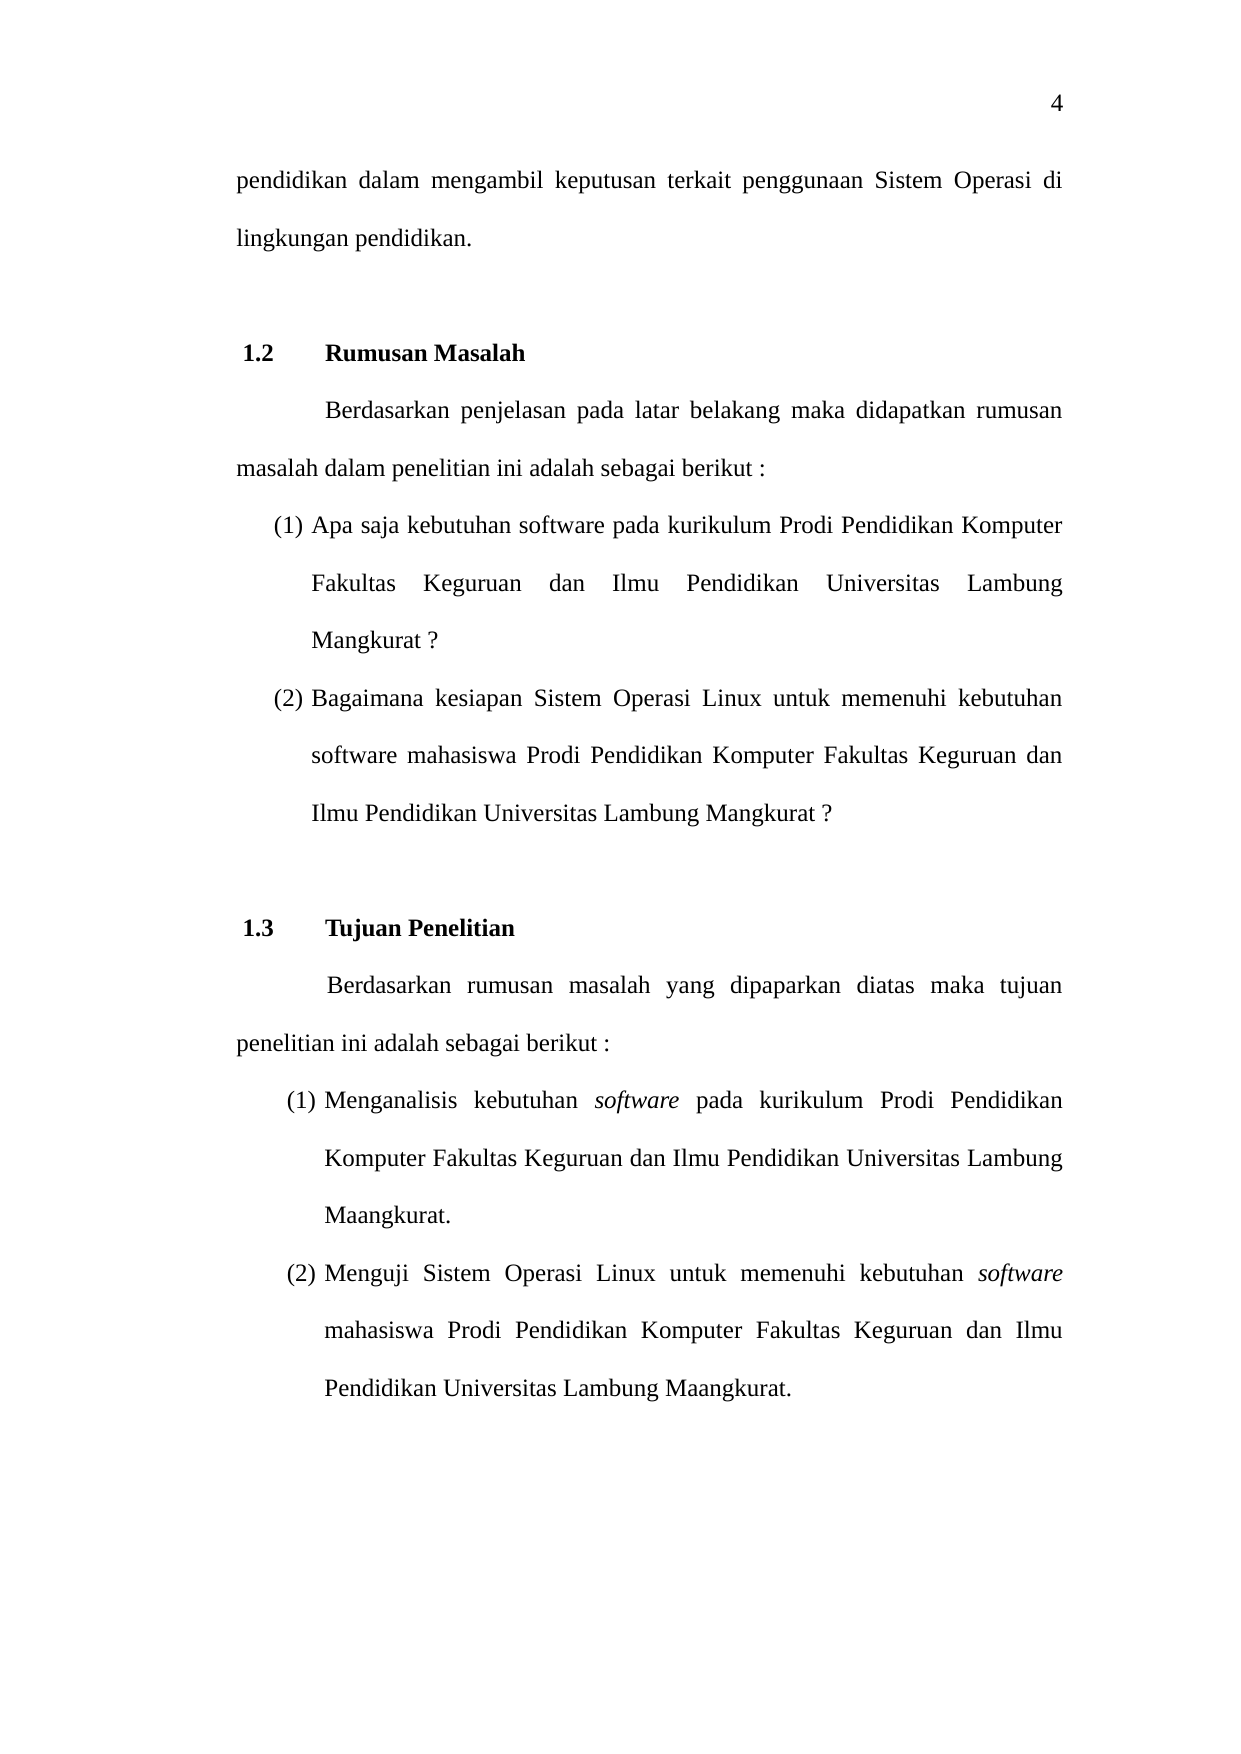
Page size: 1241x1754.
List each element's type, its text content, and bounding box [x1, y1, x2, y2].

list Menguji Sistem Operasi Linux untuk memenuhi kebutuhan software mahasiswa Prodi Pendidikan Komputer Fakultas Keguruan dan Ilmu Pendidikan Universitas Lambung Maangkurat. [287, 1258, 1063, 1402]
subtitle Rumusan masalah [236, 338, 1063, 367]
text pendidikan dalam mengambil keputusan terkait penggunaan Sistem Operasi di lingkungan pendidikan. [236, 165, 1063, 252]
list Apa saja kebutuhan software pada kurikulum Prodi Pendidikan Komputer Fakultas Keguruan dan Ilmu Pendidikan Universitas Lambung Mangkurat ? [274, 510, 1063, 654]
list Menganalisis kebutuhan software pada kurikulum Prodi Pendidikan Komputer Fakultas Keguruan dan Ilmu Pendidikan Universitas Lambung Maangkurat. [287, 1085, 1063, 1229]
list Bagaimana kesiapan Sistem Operasi Linux untuk memenuhi kebutuhan software mahasiswa Prodi Pendidikan Komputer Fakultas Keguruan dan Ilmu Pendidikan Universitas Lambung Mangkurat ? [274, 683, 1063, 827]
text Berdasarkan penjelasan pada latar belakang maka didapatkan rumusan masalah dalam penelitian ini adalah sebagai berikut : [236, 395, 1063, 482]
text Berdasarkan rumusan masalah yang dipaparkan diatas maka tujuan penelitian ini adalah sebagai berikut : [236, 970, 1063, 1057]
subtitle Tujuan penelitian [236, 913, 1063, 942]
